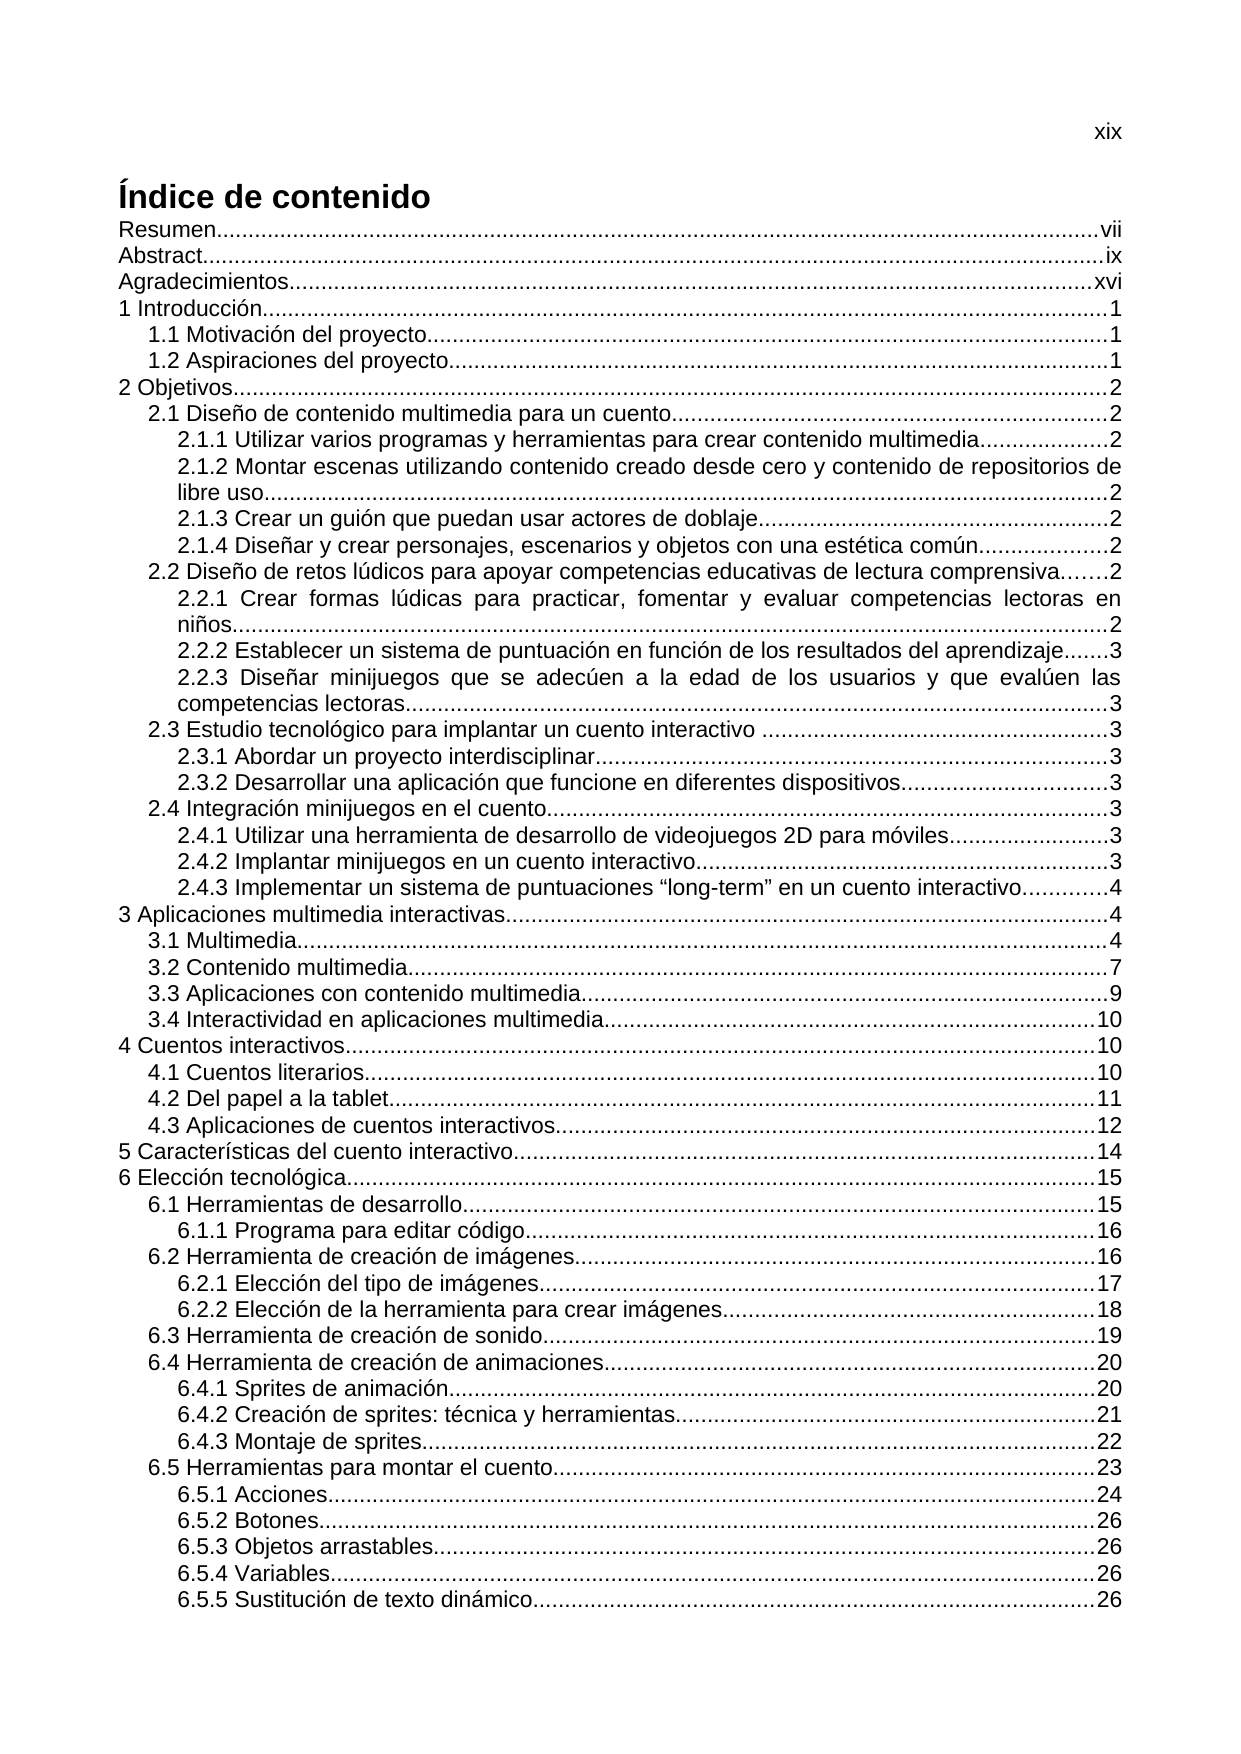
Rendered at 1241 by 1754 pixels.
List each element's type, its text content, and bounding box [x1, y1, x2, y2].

text 3.2 Contenido multimedia 7 [148, 953, 1122, 980]
text 6.5.2 Botones 26 [177, 1507, 1122, 1533]
text 4.2 Del papel a la tablet 11 [148, 1085, 1122, 1112]
text 6.1.1 Programa para editar código 16 [177, 1217, 1122, 1243]
text 2.2.2 Establecer un sistema de puntuación en función de los resultados del aprendizaje 3 [177, 637, 1122, 663]
text 6.4.3 Montaje de sprites 22 [177, 1428, 1122, 1454]
text 6.4.1 Sprites de animación 20 [177, 1375, 1122, 1401]
text 2.3 Estudio tecnológico para implantar un cuento interactivo 3 [148, 716, 1122, 743]
text 4 Cuentos interactivos 10 [118, 1032, 1122, 1059]
text 6.5.5 Sustitución de texto dinámico 26 [177, 1586, 1122, 1612]
text 2.2.1 Crear formas lúdicas para practicar, fomentar y evaluar competencias lectoras en niños 2 [177, 584, 1122, 637]
text 6.5.4 Variables 26 [177, 1559, 1122, 1586]
text 6.5.1 Acciones 24 [177, 1481, 1122, 1507]
text 6.4.2 Creación de sprites: técnica y herramientas 21 [177, 1401, 1122, 1428]
text 2.2 Diseño de retos lúdicos para apoyar competencias educativas de lectura comprensiva 2 [148, 558, 1122, 584]
text 6.4 Herramienta de creación de animaciones 20 [148, 1349, 1122, 1375]
text Abstract ix [118, 242, 1122, 268]
text 6.2.1 Elección del tipo de imágenes 17 [177, 1270, 1122, 1296]
text 2.1 Diseño de contenido multimedia para un cuento 2 [148, 400, 1122, 426]
text 6.2.2 Elección de la herramienta para crear imágenes 18 [177, 1296, 1122, 1322]
text 6.5 Herramientas para montar el cuento 23 [148, 1454, 1122, 1481]
text 2.2.3 Diseñar minijuegos que se adecúen a la edad de los usuarios y que evalúen las competencias lectoras 3 [177, 663, 1122, 716]
text 1.2 Aspiraciones del proyecto 1 [148, 347, 1122, 374]
text 6.3 Herramienta de creación de sonido 19 [148, 1322, 1122, 1349]
text 5 Características del cuento interactivo 14 [118, 1138, 1122, 1164]
text 6.2 Herramienta de creación de imágenes 16 [148, 1243, 1122, 1270]
text 6.1 Herramientas de desarrollo 15 [148, 1191, 1122, 1217]
text 2.1.2 Montar escenas utilizando contenido creado desde cero y contenido de repositorios de libre uso 2 [177, 453, 1122, 505]
text 1 Introducción 1 [118, 294, 1122, 321]
text 2.3.2 Desarrollar una aplicación que funcione en diferentes dispositivos 3 [177, 769, 1122, 795]
subtitle Índice de contenido [118, 177, 1122, 216]
text 2.3.1 Abordar un proyecto interdisciplinar 3 [177, 743, 1122, 769]
text Resumen vii [118, 216, 1122, 242]
text Agradecimientos xvi [118, 268, 1122, 294]
text 6.5.3 Objetos arrastables 26 [177, 1533, 1122, 1559]
text 2.1.3 Crear un guión que puedan usar actores de doblaje 2 [177, 505, 1122, 532]
text 1.1 Motivación del proyecto 1 [148, 321, 1122, 347]
text 2.4 Integración minijuegos en el cuento 3 [148, 795, 1122, 822]
text 3 Aplicaciones multimedia interactivas 4 [118, 901, 1122, 927]
text 3.1 Multimedia 4 [148, 927, 1122, 953]
text 3.3 Aplicaciones con contenido multimedia 9 [148, 980, 1122, 1006]
text 2.1.4 Diseñar y crear personajes, escenarios y objetos con una estética común 2 [177, 532, 1122, 558]
text 2.4.3 Implementar un sistema de puntuaciones “long-term” en un cuento interactivo 4 [177, 874, 1122, 901]
text 2.4.2 Implantar minijuegos en un cuento interactivo 3 [177, 848, 1122, 874]
text 4.1 Cuentos literarios 10 [148, 1059, 1122, 1085]
text 2 Objetivos 2 [118, 374, 1122, 400]
text 3.4 Interactividad en aplicaciones multimedia 10 [148, 1006, 1122, 1032]
text 2.1.1 Utilizar varios programas y herramientas para crear contenido multimedia 2 [177, 426, 1122, 453]
text 4.3 Aplicaciones de cuentos interactivos 12 [148, 1112, 1122, 1138]
text 6 Elección tecnológica 15 [118, 1164, 1122, 1191]
text 2.4.1 Utilizar una herramienta de desarrollo de videojuegos 2D para móviles 3 [177, 822, 1122, 848]
